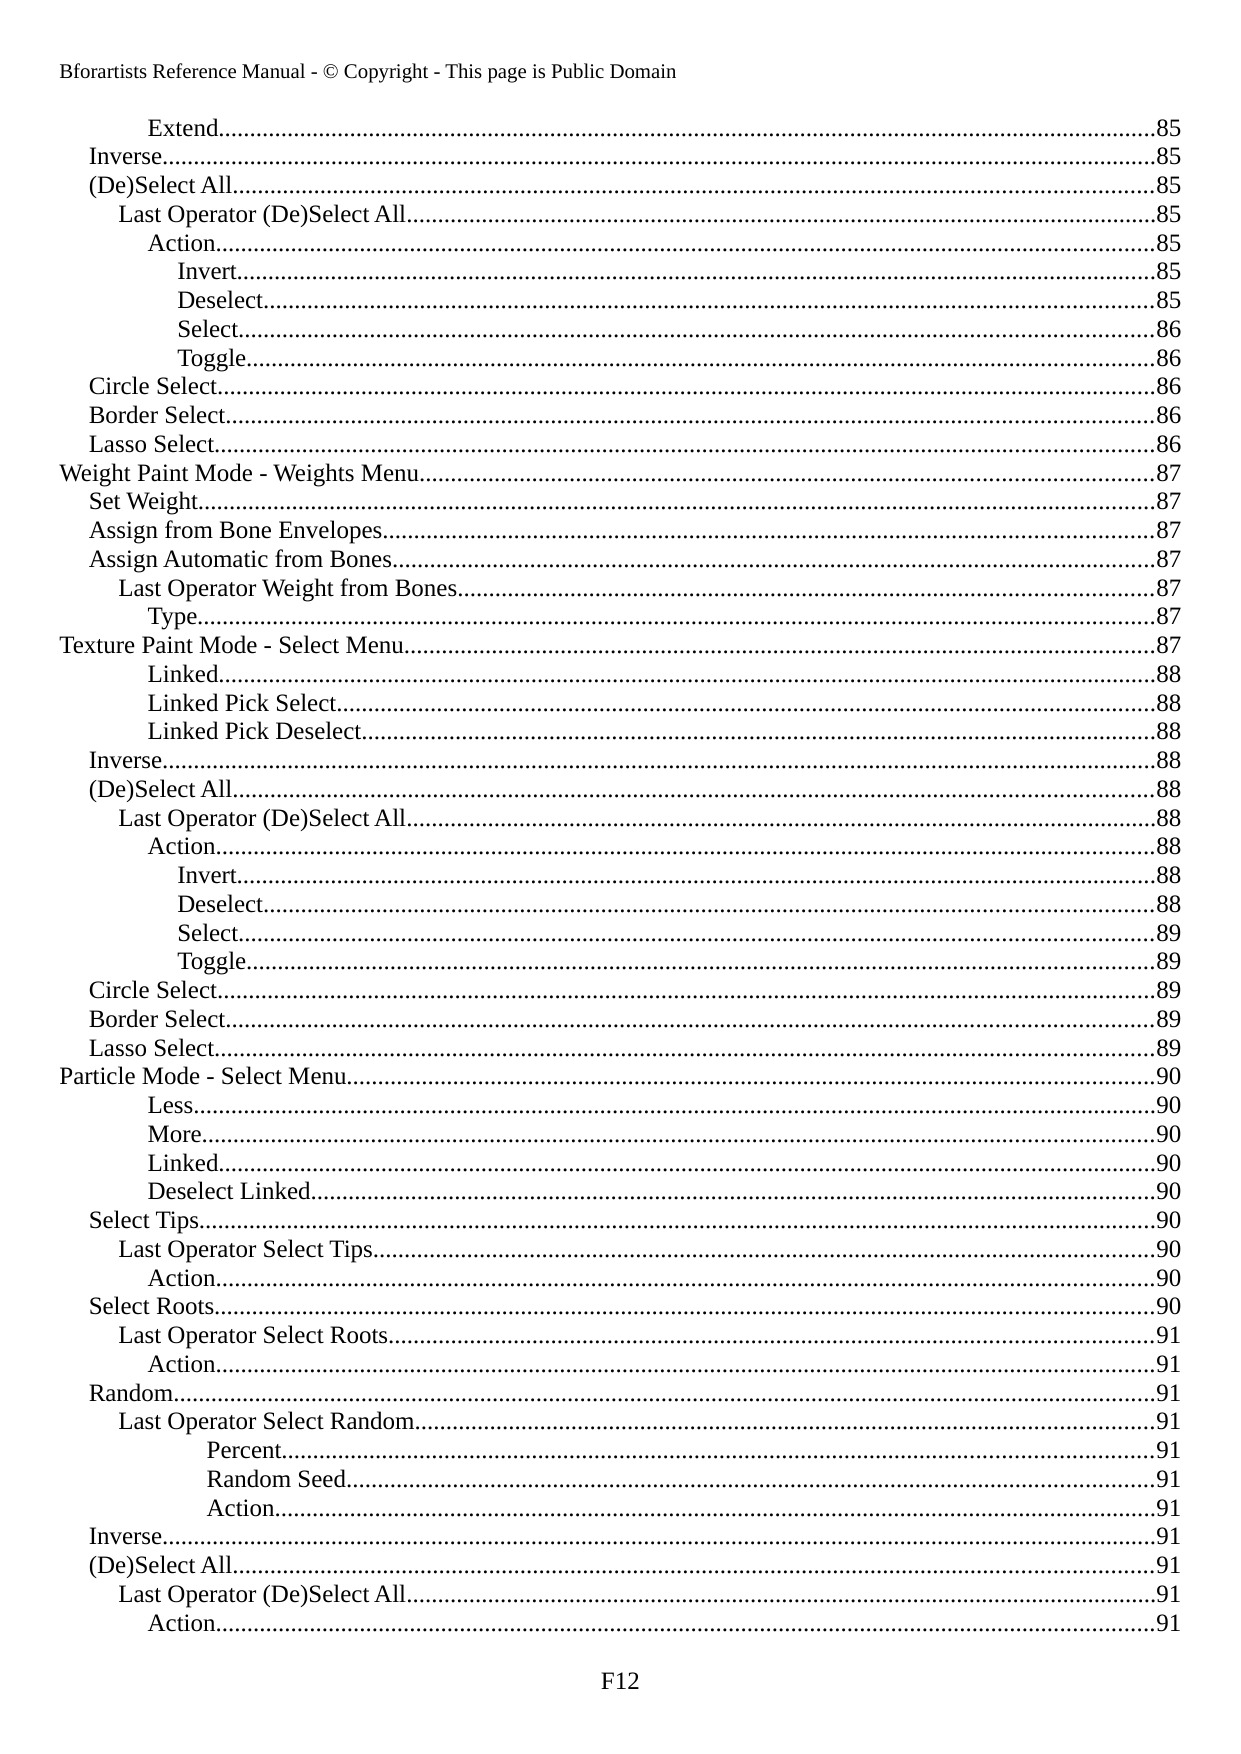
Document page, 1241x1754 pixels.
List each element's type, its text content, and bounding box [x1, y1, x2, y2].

text Circle Select 86 [88, 371, 1181, 400]
text Select 89 [177, 918, 1181, 946]
text Action 91 [206, 1493, 1181, 1521]
text Action 85 [147, 228, 1181, 256]
text (De)Select All 85 [88, 170, 1181, 199]
text Extend 85 [147, 113, 1181, 141]
text Action 91 [147, 1608, 1181, 1636]
text Assign from Bone Envelopes 87 [88, 515, 1181, 544]
text Set Weight 87 [88, 486, 1181, 515]
text Linked Pick Deselect 88 [147, 716, 1181, 745]
text Weight Paint Mode - Weights Menu 87 [59, 458, 1181, 486]
text Inverse 91 [88, 1521, 1181, 1550]
text Last Operator (De)Select All 85 [118, 199, 1181, 228]
text Random 91 [88, 1378, 1181, 1406]
text Select Tips 90 [88, 1205, 1181, 1234]
text Random Seed 91 [206, 1464, 1181, 1493]
text Last Operator Select Tips 90 [118, 1234, 1181, 1263]
text Last Operator (De)Select All 88 [118, 803, 1181, 831]
text Lasso Select 86 [88, 429, 1181, 458]
text Last Operator Select Random 91 [118, 1406, 1181, 1435]
text Linked Pick Select 88 [147, 688, 1181, 716]
text Inverse 88 [88, 745, 1181, 774]
text Deselect 85 [177, 285, 1181, 314]
text Lasso Select 89 [88, 1033, 1181, 1061]
text Last Operator (De)Select All 91 [118, 1579, 1181, 1608]
text Last Operator Weight from Bones 87 [118, 573, 1181, 601]
text Select Roots 90 [88, 1291, 1181, 1320]
text Last Operator Select Roots 91 [118, 1320, 1181, 1349]
text Percent 91 [206, 1435, 1181, 1464]
text Circle Select 89 [88, 975, 1181, 1004]
text Action 90 [147, 1263, 1181, 1291]
text Action 91 [147, 1349, 1181, 1378]
text Particle Mode - Select Menu 90 [59, 1061, 1181, 1090]
text Toggle 89 [177, 946, 1181, 975]
text Deselect Linked 90 [147, 1176, 1181, 1205]
text Select 86 [177, 314, 1181, 343]
text Linked 90 [147, 1148, 1181, 1176]
text Less 90 [147, 1090, 1181, 1119]
text Invert 85 [177, 256, 1181, 285]
text Assign Automatic from Bones 87 [88, 544, 1181, 573]
text Deselect 88 [177, 889, 1181, 918]
text Border Select 89 [88, 1004, 1181, 1033]
text (De)Select All 88 [88, 774, 1181, 803]
text Action 88 [147, 831, 1181, 860]
text More 90 [147, 1119, 1181, 1148]
text Invert 88 [177, 860, 1181, 889]
text Border Select 86 [88, 400, 1181, 429]
text Linked 88 [147, 659, 1181, 688]
text Texture Paint Mode - Select Menu 87 [59, 630, 1181, 659]
text Inverse 85 [88, 141, 1181, 170]
text Type 87 [147, 601, 1181, 630]
text (De)Select All 91 [88, 1550, 1181, 1579]
text Toggle 86 [177, 343, 1181, 371]
